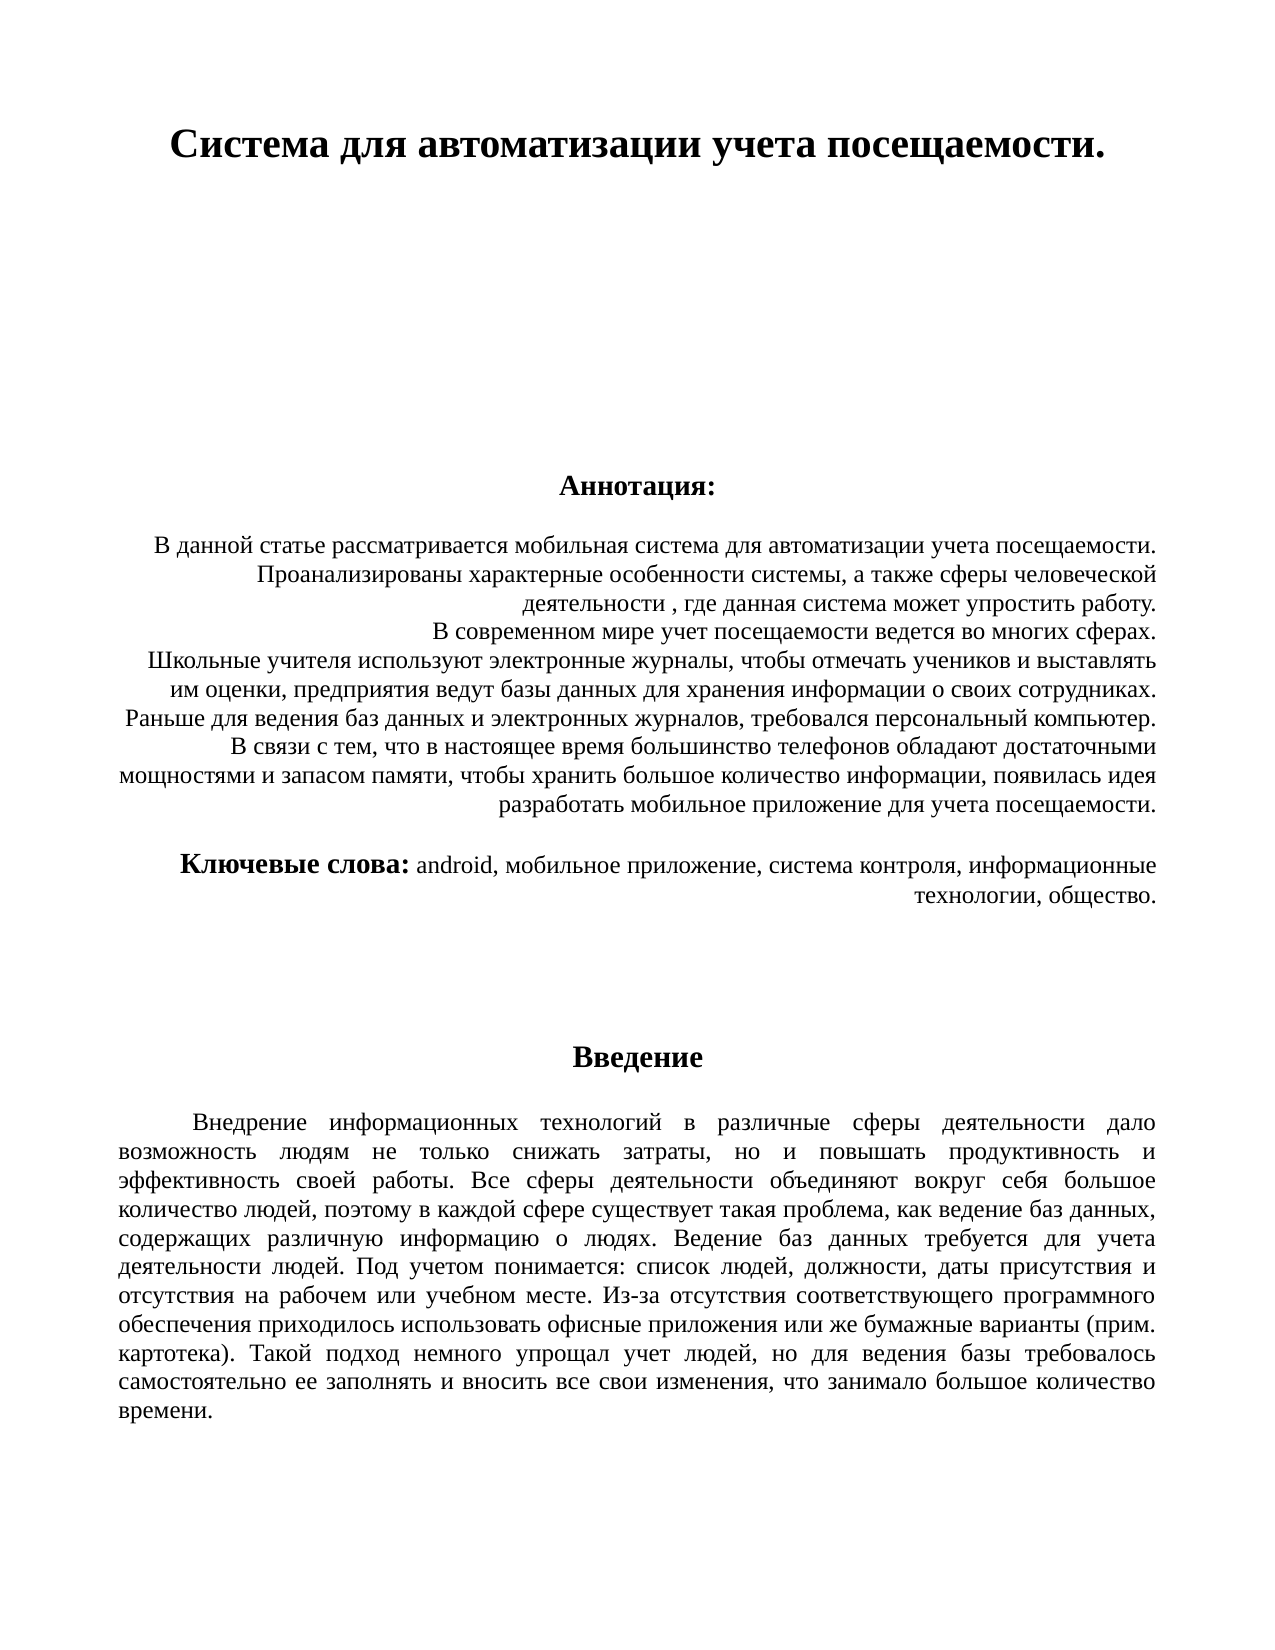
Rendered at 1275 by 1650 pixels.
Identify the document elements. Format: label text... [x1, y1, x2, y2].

text Внедрение информационных технологий в различные сферы деятельности дало возможность людям не только снижать затраты, но и повышать продуктивность и эффективность своей работы. Все сферы деятельности объединяют вокруг себя большое количество людей, поэтому в каждой сфере существует такая проблема, как ведение баз данных, содержащих различную информацию о людях. Ведение баз данных требуется для учета деятельности людей. Под учетом понимается: список людей, должности, даты присутствия и отсутствия на рабочем или учебном месте. Из-за отсутствия соответствующего программного обеспечения приходилось использовать офисные приложения или же бумажные варианты (прим. картотека). Такой подход немного упрощал учет людей, но для ведения базы требовалось самостоятельно ее заполнять и вносить все свои изменения, что занимало большое количество времени. [118, 1103, 1157, 1424]
text Введение [118, 1038, 1157, 1074]
text Ключевые слова: android, мобильное приложение, система контроля, информационные технологии, общество. [118, 846, 1157, 909]
text Школьные учителя используют электронные журналы, чтобы отмечать учеников и выставлять им оценки, предприятия ведут базы данных для хранения информации о своих сотрудниках. Раньше для ведения баз данных и электронных журналов, требовался персональный компьютер. [118, 645, 1157, 731]
text Проанализированы характерные особенности системы, а также сферы человеческой деятельности , где данная система может упростить работу. [118, 559, 1157, 616]
text В связи с тем, что в настоящее время большинство телефонов обладают достаточными мощностями и запасом памяти, чтобы хранить большое количество информации, появилась идея разработать мобильное приложение для учета посещаемости. [118, 731, 1157, 818]
text Аннотация: [118, 468, 1157, 501]
text В современном мире учет посещаемости ведется во многих сферах. [118, 616, 1157, 645]
text Система для автоматизации учета посещаемости. [118, 118, 1157, 166]
text В данной статье рассматривается мобильная система для автоматизации учета посещаемости. [118, 530, 1157, 559]
